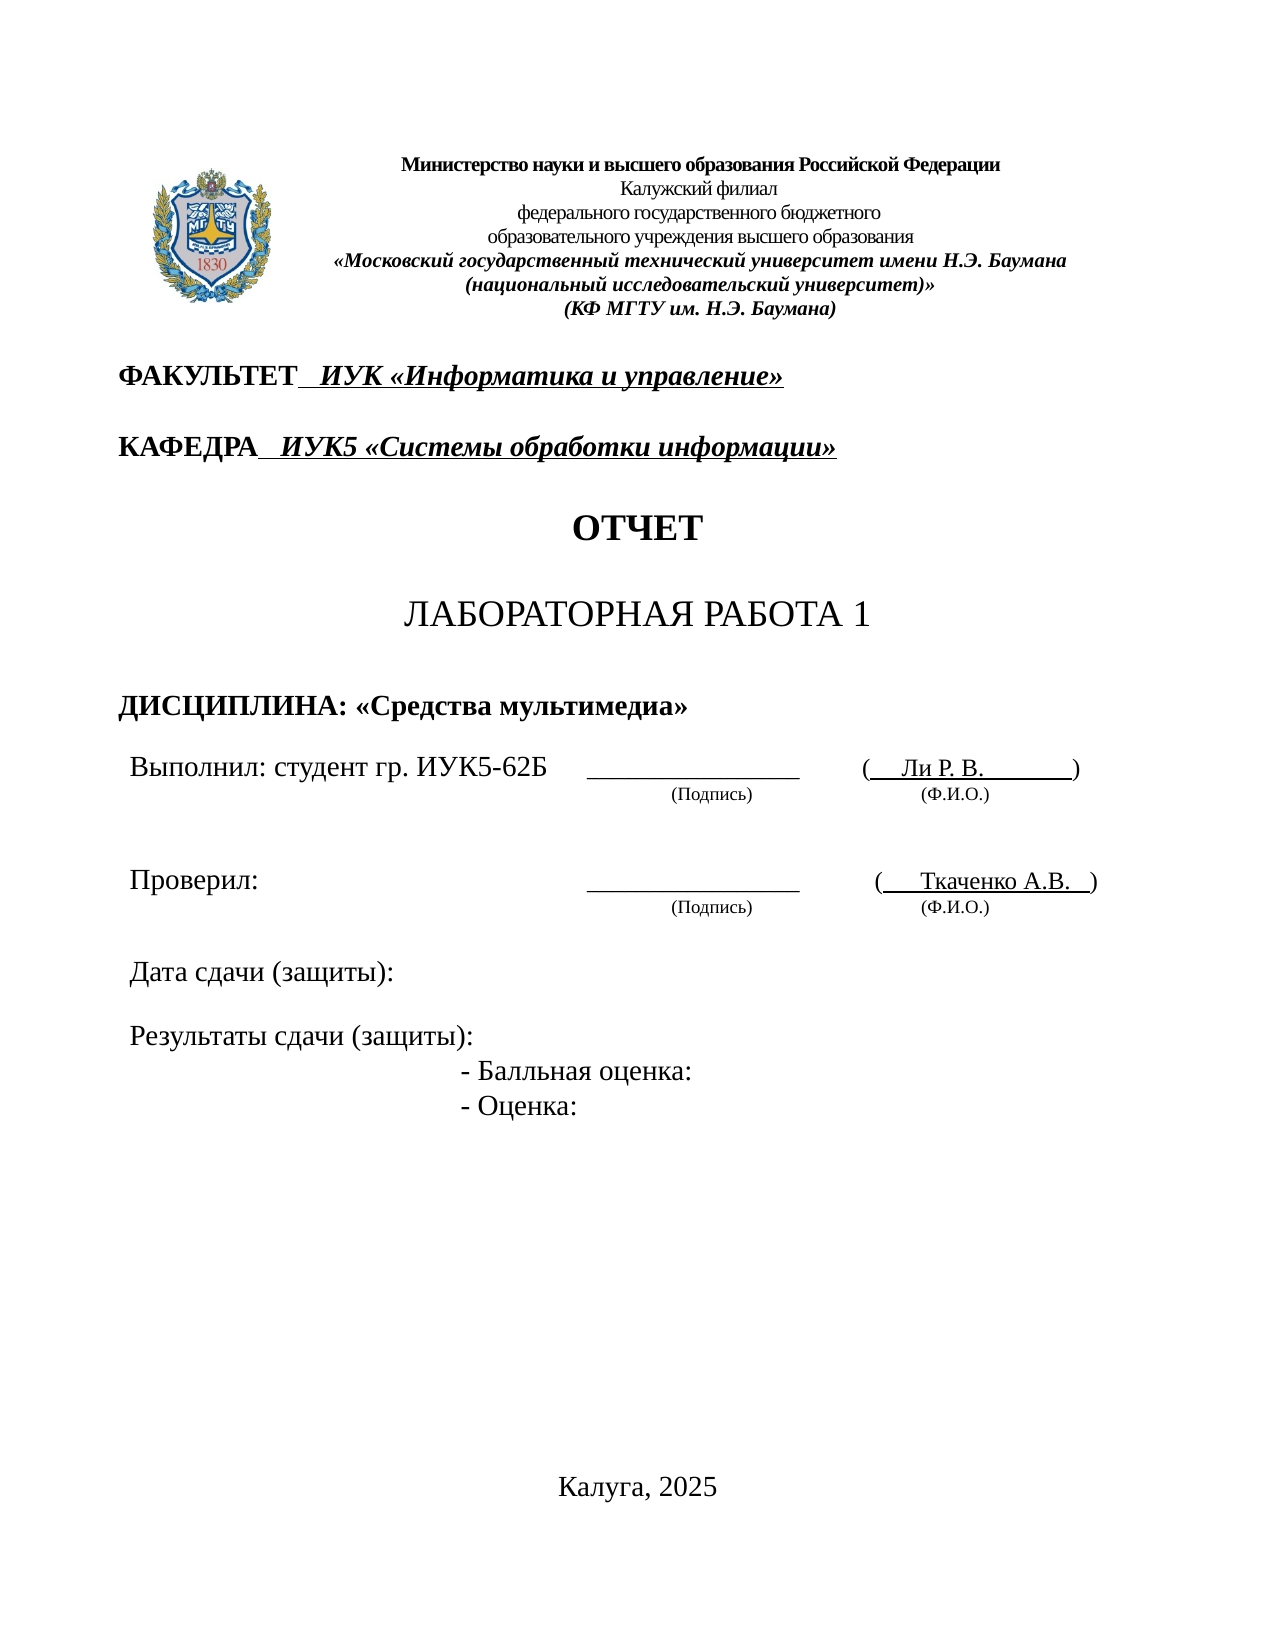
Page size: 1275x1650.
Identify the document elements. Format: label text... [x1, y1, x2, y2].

table_header Министерство науки и высшего образования Российской Федерации Калужский филиал федерального государственного бюджетного образовательного учреждения высшего образования «Московский государственный технический университет имени Н.Э. Баумана (национальный исследовательский университет)» (КФ МГТУ им. Н.Э. Баумана) [295, 152, 1107, 320]
table_header Выполнил: студент гр. ИУК5-62Б [118, 728, 576, 841]
text КАФЕДРА ИУК5 «Системы обработки информации» [118, 429, 1157, 462]
picture [152, 168, 272, 303]
text ЛАБОРАТОРНАЯ РАБОТА 1 [118, 592, 1157, 635]
table_cell [118, 1053, 449, 1167]
table_header [129, 152, 295, 320]
text Калуга, 2025 [118, 1469, 1157, 1503]
table_cell _________________ ( Ткаченко А.В. ) (Подпись) (Ф.И.О.) [576, 841, 1115, 954]
table_header _________________ ( Ли Р. В. ) (Подпись) (Ф.И.О.) [576, 728, 1115, 841]
table_cell - Балльная оценка: - Оценка: [449, 1053, 1115, 1167]
table_cell Проверил: [118, 841, 576, 954]
table_cell Дата сдачи (защиты): Результаты сдачи (защиты): [118, 954, 1115, 1053]
text ОТЧЕТ [118, 505, 1157, 548]
text ФАКУЛЬТЕТ ИУК «Информатика и управление» [118, 358, 1157, 391]
subtitle ДИСЦИПЛИНА: «Средства мультимедиа» [118, 688, 1157, 722]
